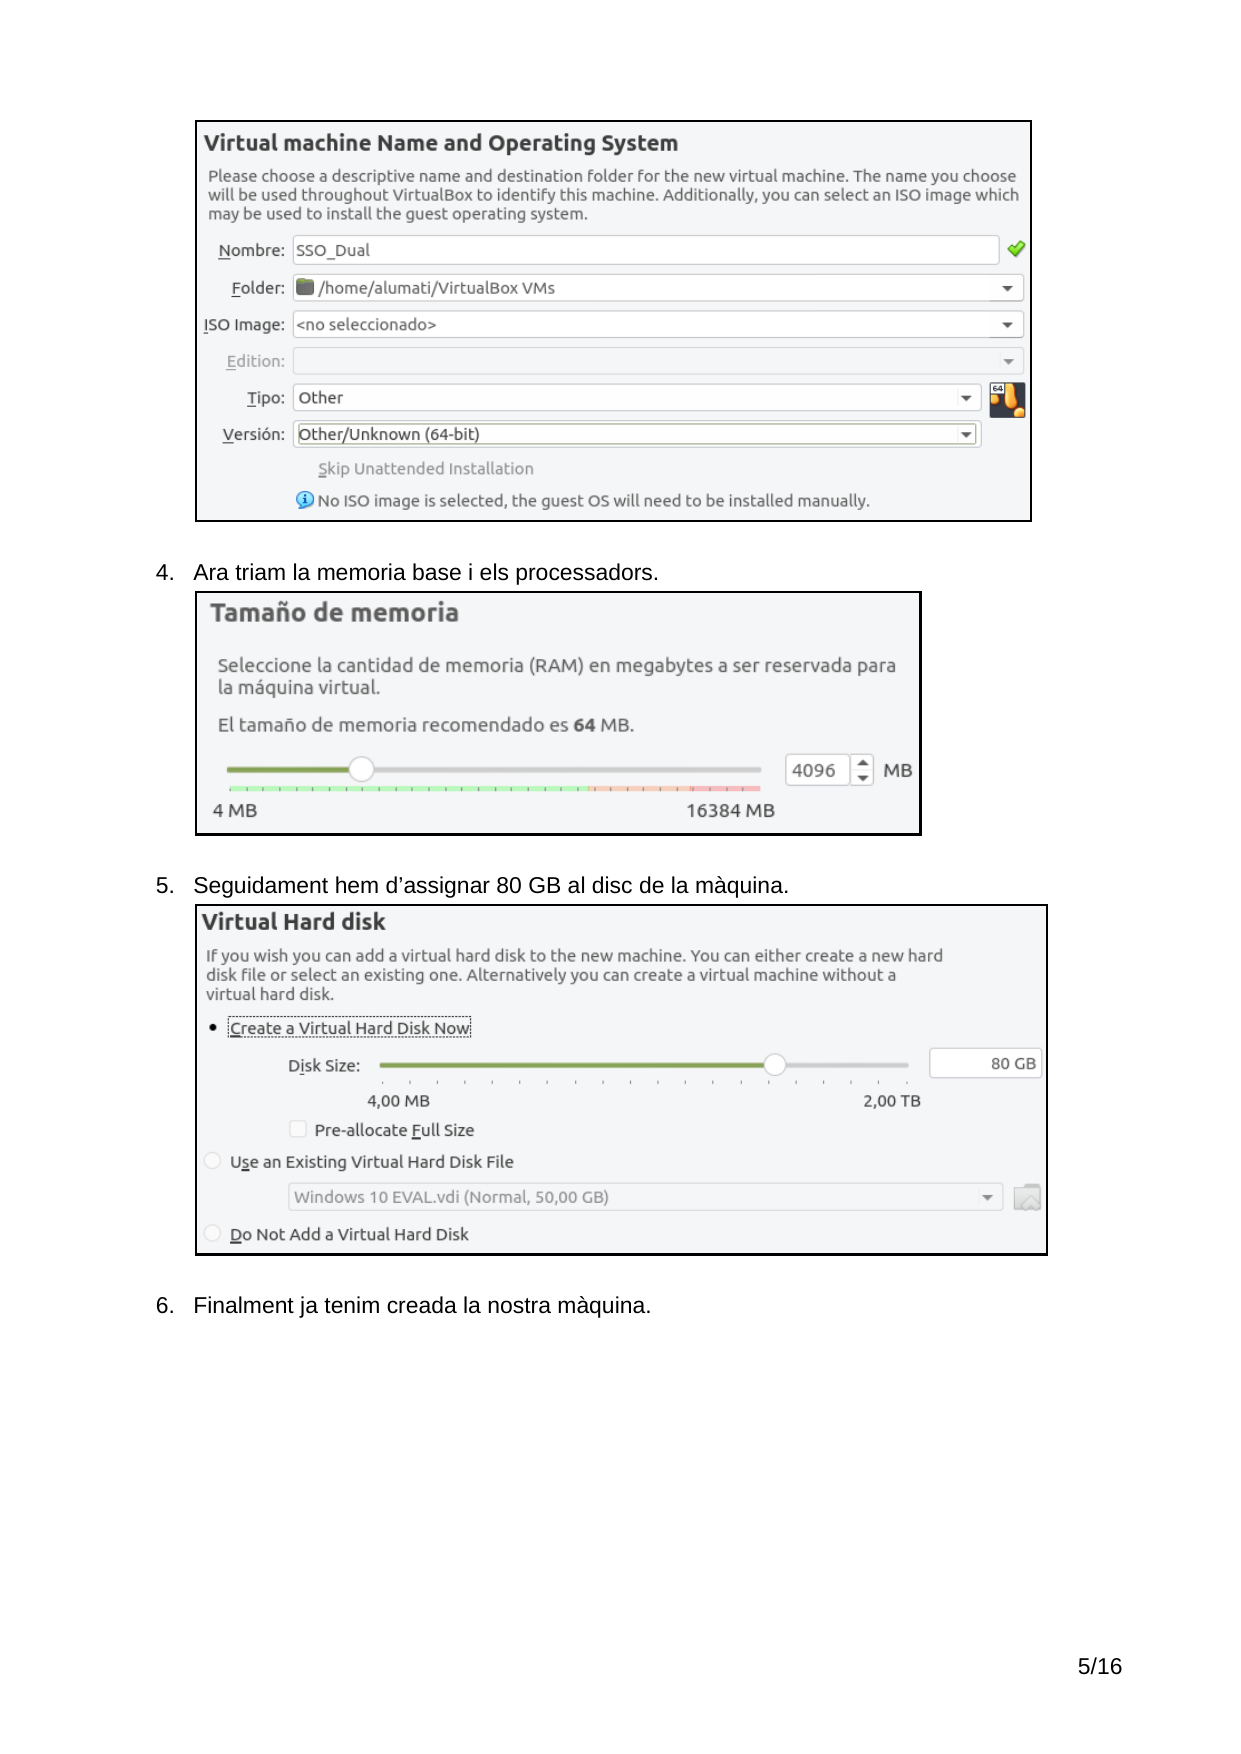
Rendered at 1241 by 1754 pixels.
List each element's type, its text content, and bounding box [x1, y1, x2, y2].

list Ara triam la memoria base i els processadors. [156, 559, 1122, 585]
picture [197, 122, 1030, 520]
picture [197, 906, 1046, 1253]
list Finalment ja tenim creada la nostra màquina. [156, 1292, 1122, 1318]
list Seguidament hem d’assignar 80 GB al disc de la màquina. [156, 872, 1122, 898]
picture [197, 593, 919, 833]
